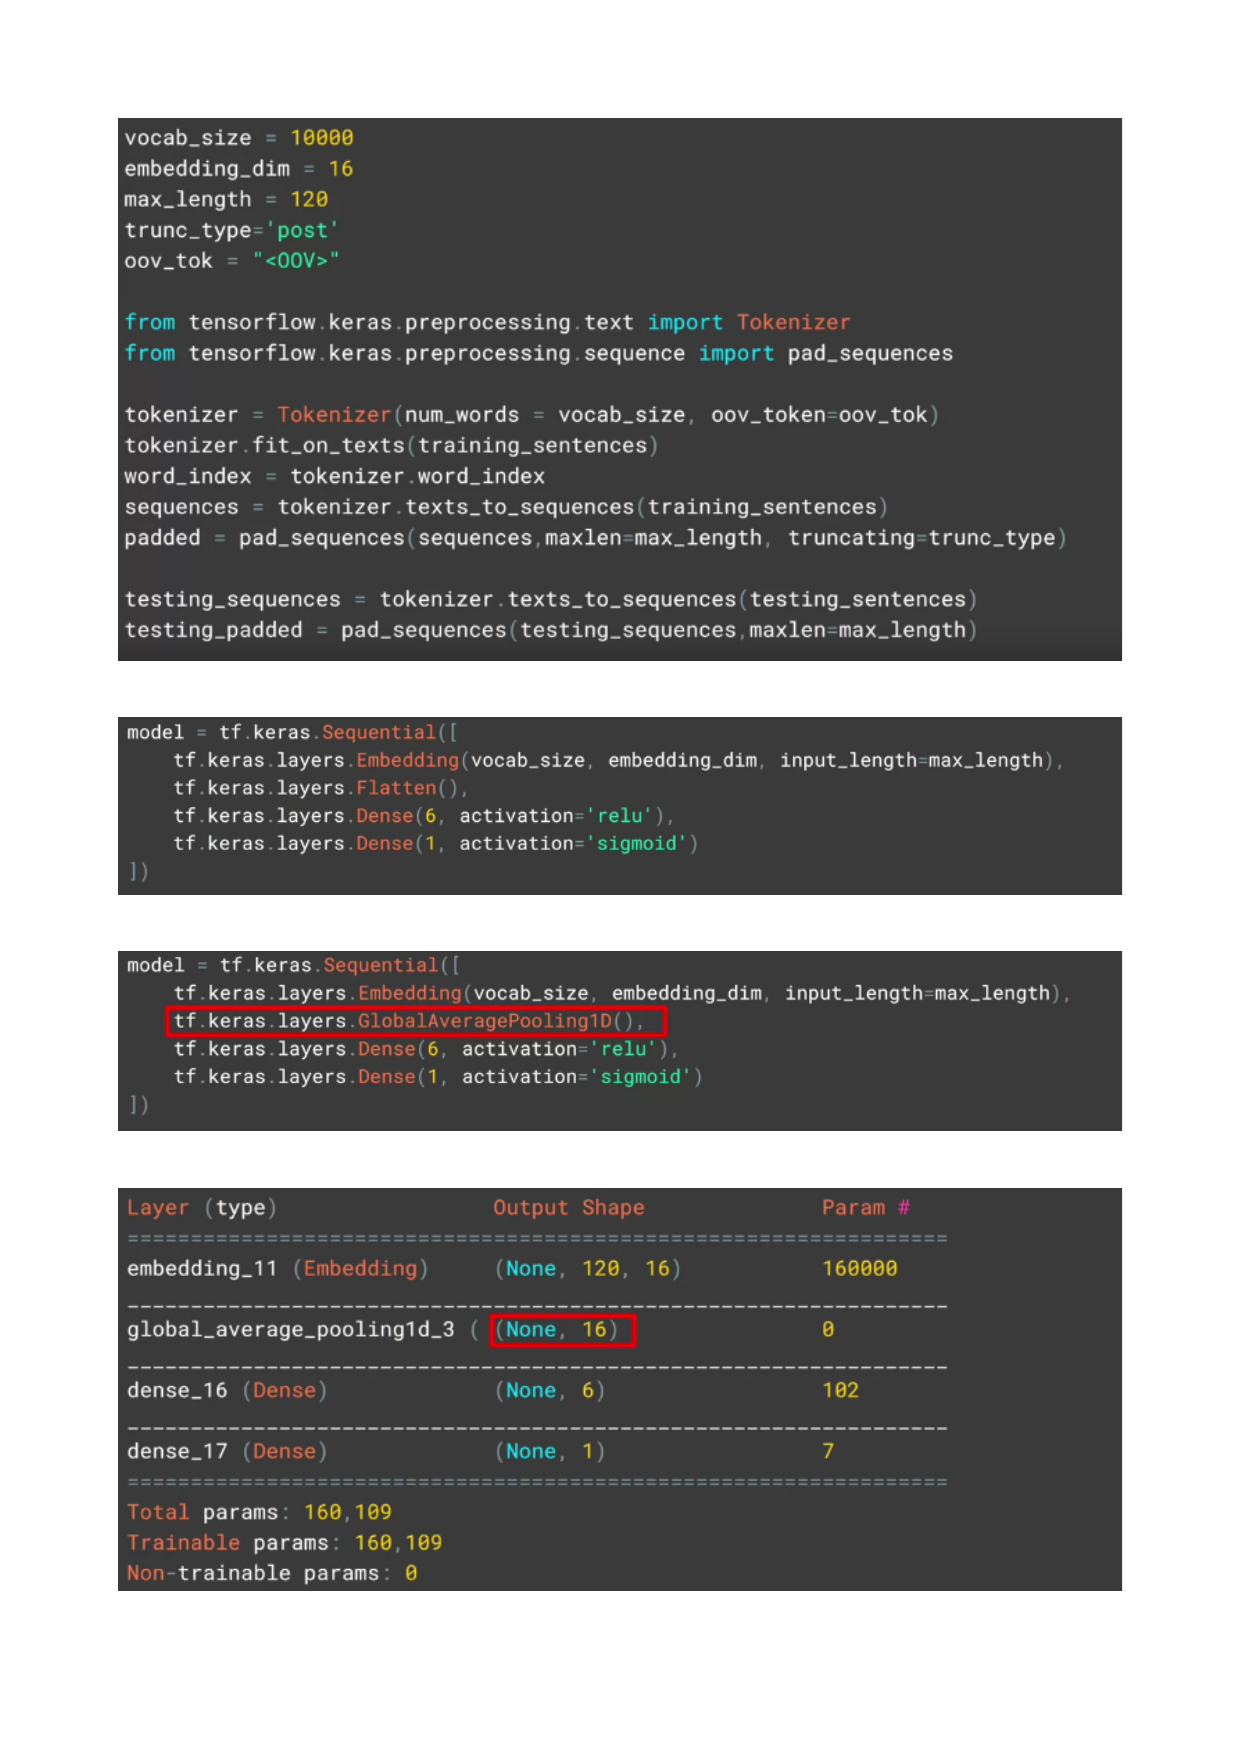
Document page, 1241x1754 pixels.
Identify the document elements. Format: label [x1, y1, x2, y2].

picture [118, 717, 1123, 895]
picture [118, 1188, 1123, 1591]
picture [118, 951, 1123, 1131]
picture [118, 118, 1123, 661]
